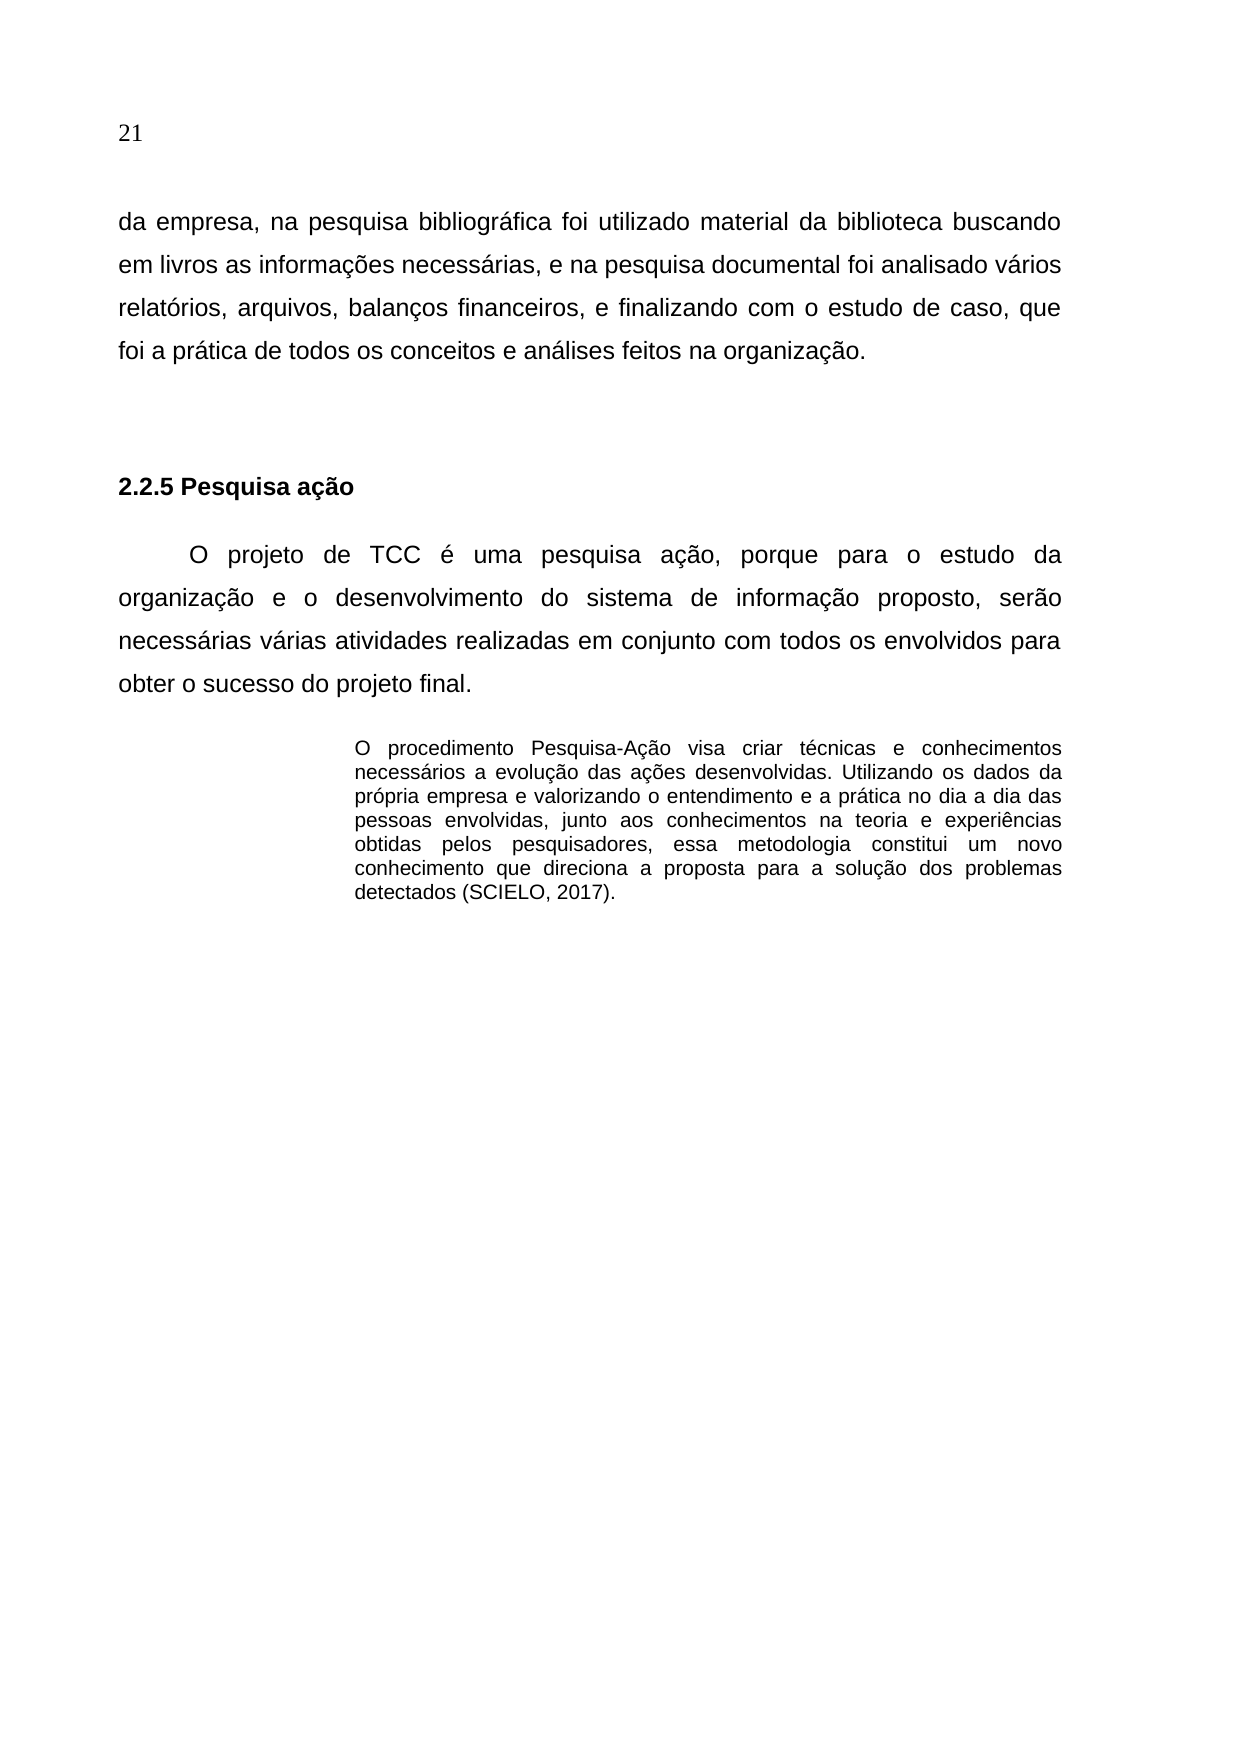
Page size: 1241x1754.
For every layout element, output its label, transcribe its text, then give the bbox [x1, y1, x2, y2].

text O procedimento Pesquisa-Ação visa criar técnicas e conhecimentos necessários a evolução das ações desenvolvidas. Utilizando os dados da própria empresa e valorizando o entendimento e a prática no dia a dia das pessoas envolvidas, junto aos conhecimentos na teoria e experiências obtidas pelos pesquisadores, essa metodologia constitui um novo conhecimento que direciona a proposta para a solução dos problemas detectados (SCIELO, 2017). [354, 736, 1063, 904]
text da empresa, na pesquisa bibliográfica foi utilizado material da biblioteca buscando em livros as informações necessárias, e na pesquisa documental foi analisado vários relatórios, arquivos, balanços financeiros, e finalizando com o estudo de caso, que foi a prática de todos os conceitos e análises feitos na organização. [118, 207, 1063, 365]
text O projeto de TCC é uma pesquisa ação, porque para o estudo da organização e o desenvolvimento do sistema de informação proposto, serão necessárias várias atividades realizadas em conjunto com todos os envolvidos para obter o sucesso do projeto final. [118, 540, 1063, 698]
subtitle 2.2.5 Pesquisa ação [118, 472, 1063, 501]
